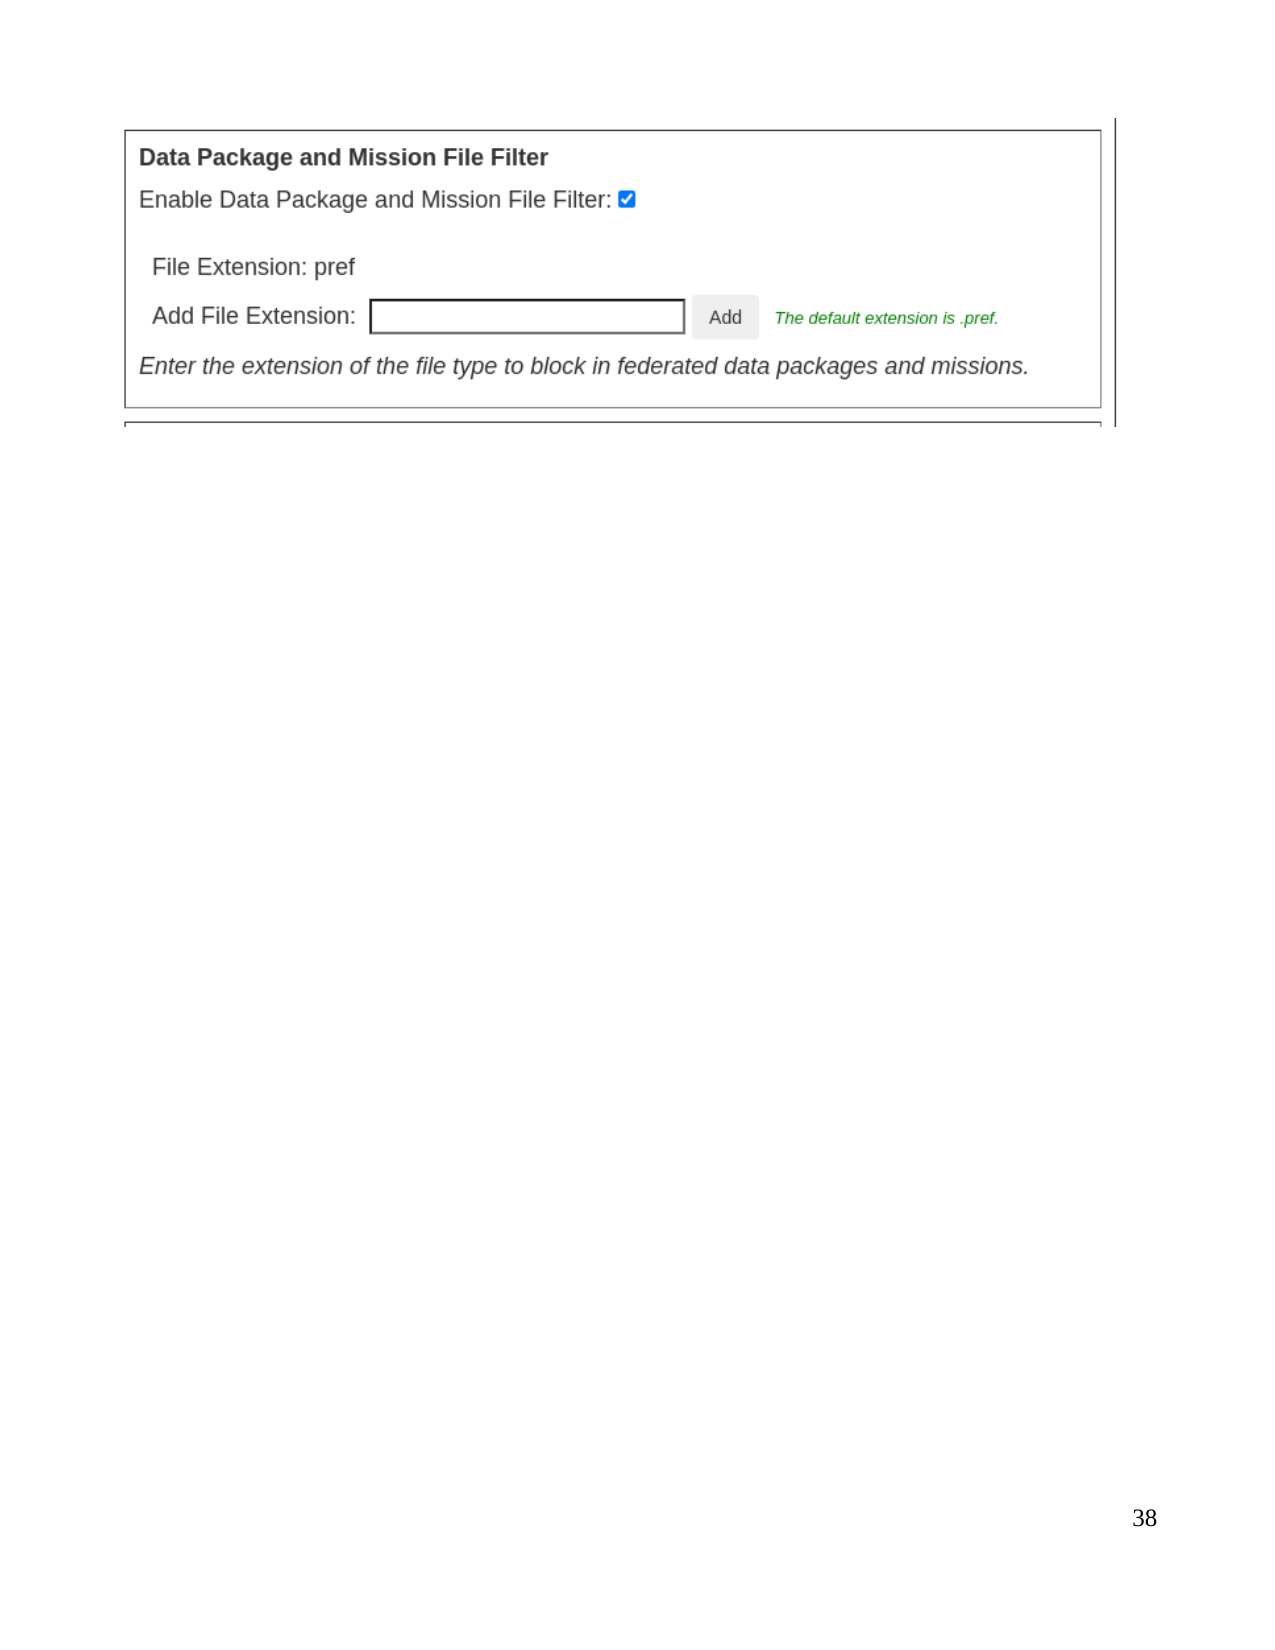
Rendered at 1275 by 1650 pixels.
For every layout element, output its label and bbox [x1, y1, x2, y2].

picture [118, 118, 1157, 427]
